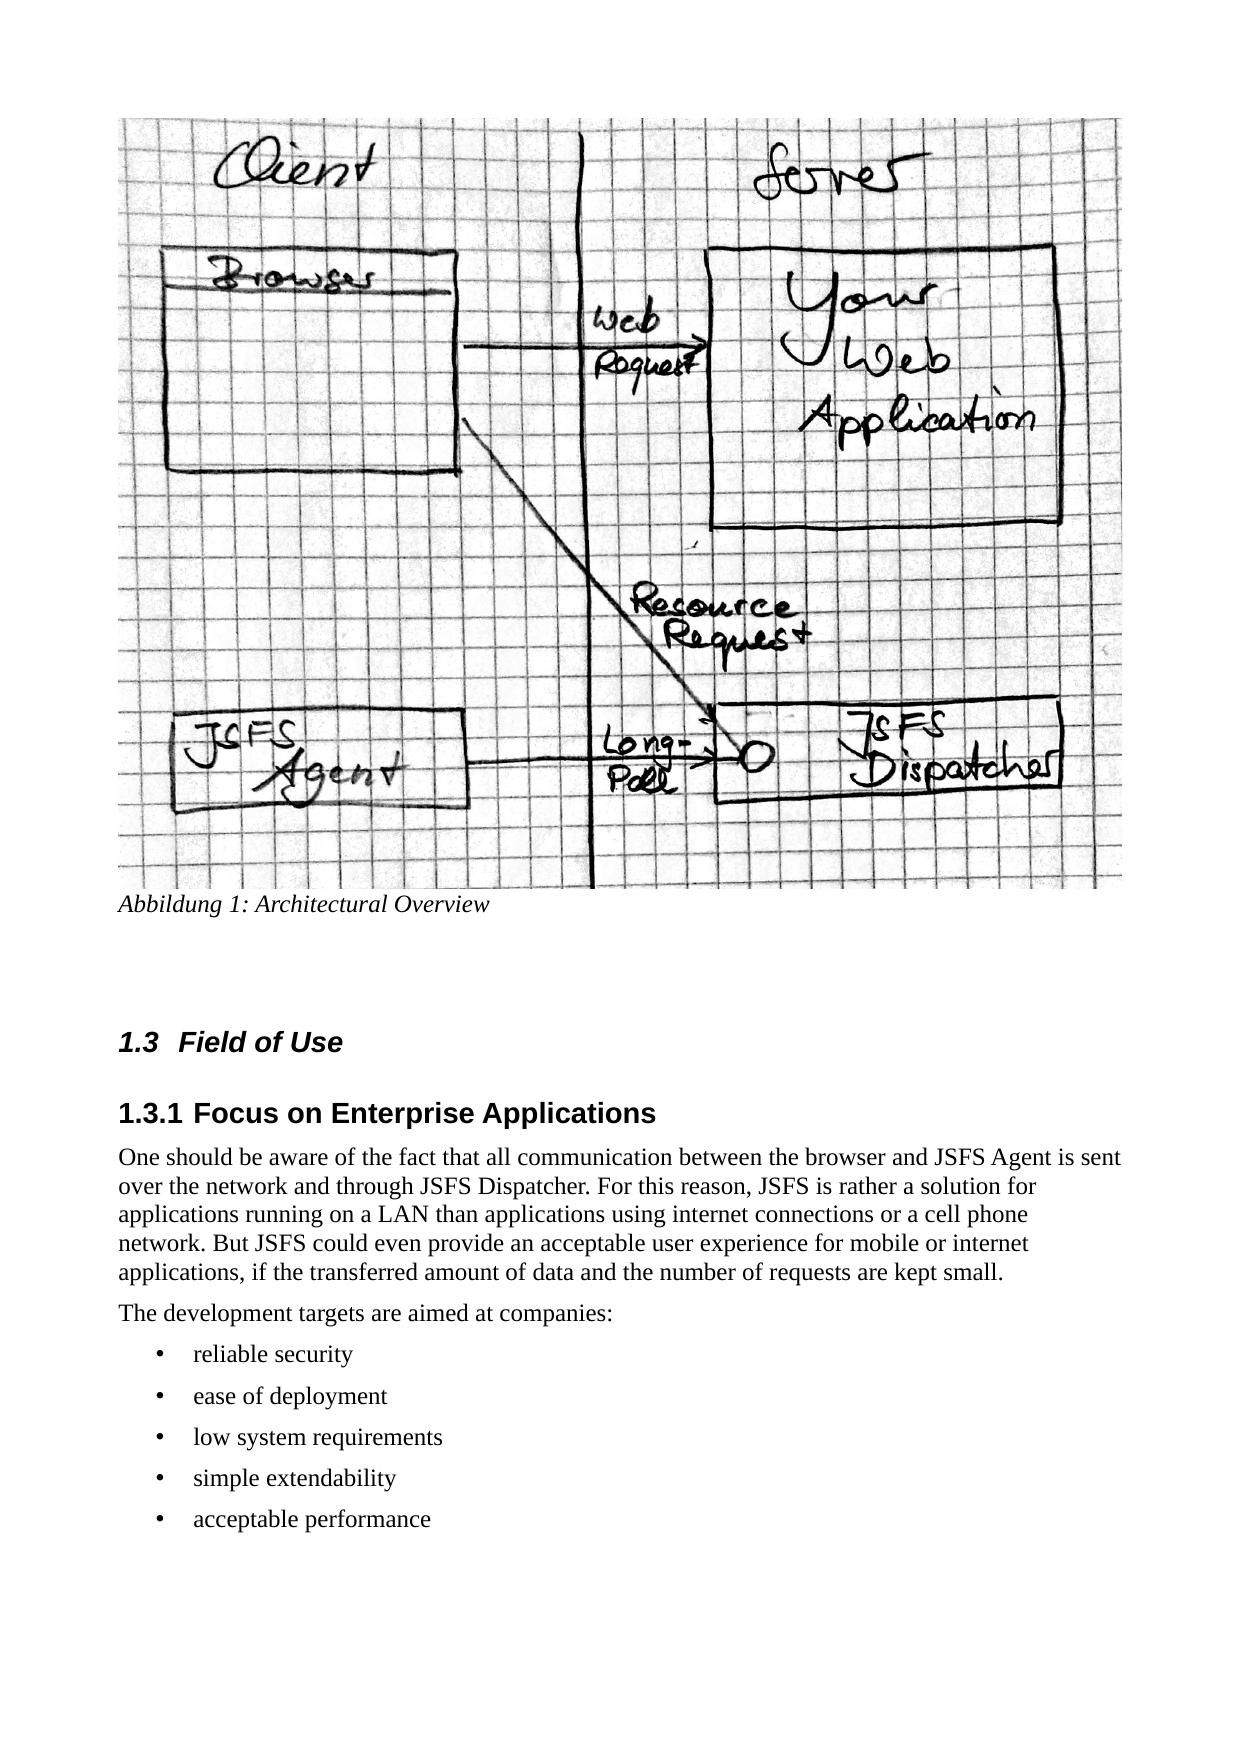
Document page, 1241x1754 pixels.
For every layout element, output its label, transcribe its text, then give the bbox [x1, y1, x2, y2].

list low system requirements [156, 1422, 1122, 1451]
text One should be aware of the fact that all communication between the browser and JSFS Agent is sent over the network and through JSFS Dispatcher. For this reason, JSFS is rather a solution for applications running on a LAN than applications using internet connections or a cell phone network. But JSFS could even provide an acceptable user experience for mobile or internet applications, if the transferred amount of data and the number of requests are kept small. [118, 1142, 1122, 1286]
list simple extendability [156, 1463, 1122, 1492]
text The development targets are aimed at companies: [118, 1298, 1122, 1327]
text Abbildung 1: Architectural Overview [118, 889, 1122, 917]
subtitle Field of Use [118, 1025, 1122, 1058]
list reliable security [156, 1339, 1122, 1368]
subtitle Focus on Enterprise Applications [118, 1096, 1122, 1129]
list ease of deployment [156, 1381, 1122, 1409]
list acceptable performance [156, 1504, 1122, 1533]
